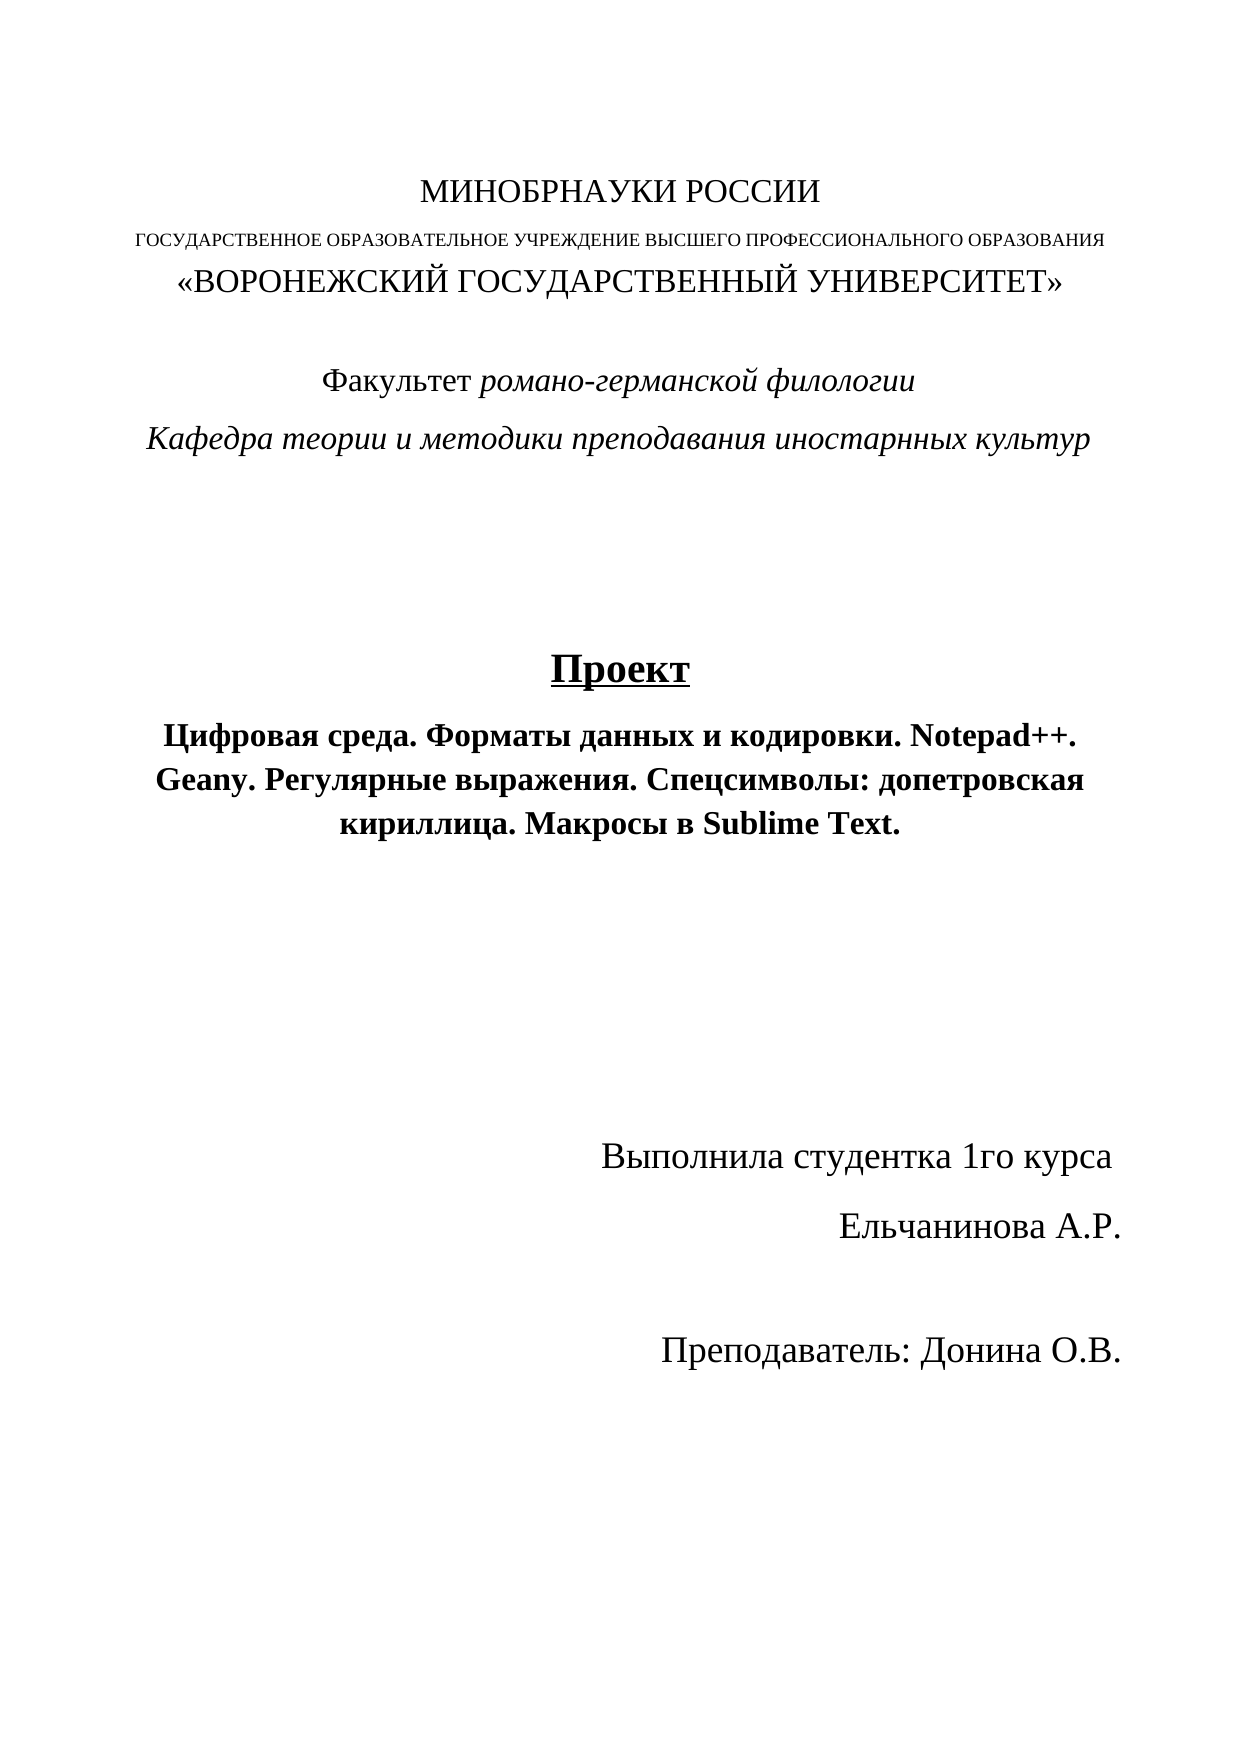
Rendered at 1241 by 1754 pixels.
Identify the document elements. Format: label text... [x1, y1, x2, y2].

text Проект [118, 643, 1122, 691]
text Кафедра теории и методики преподавания иностарнных культур [118, 418, 1122, 456]
text Факультет романо-германской филологии [118, 360, 1122, 399]
text Цифровая среда. Форматы данных и кодировки. Notepad++. Geany. Регулярные выражения. Спецсимволы: допетровская кириллица. Макросы в Sublime Text. [118, 715, 1122, 842]
text МИНОБРНАУКИ РОССИИ [118, 171, 1122, 209]
text Ельчанинова А.Р. [118, 1204, 1122, 1247]
text ГОСУДАРСТВЕННОЕ ОБРАЗОВАТЕЛЬНОЕ УЧРЕЖДЕНИЕ ВЫСШЕГО ПРОФЕССИОНАЛЬНОГО ОБРАЗОВАНИЯ [118, 229, 1122, 250]
text Преподаватель: Донина О.В. [118, 1327, 1122, 1370]
text Выполнила студентка 1го курса [118, 1133, 1122, 1176]
text «ВОРОНЕЖСКИЙ ГОСУДАРСТВЕННЫЙ УНИВЕРСИТЕТ» [118, 261, 1122, 299]
